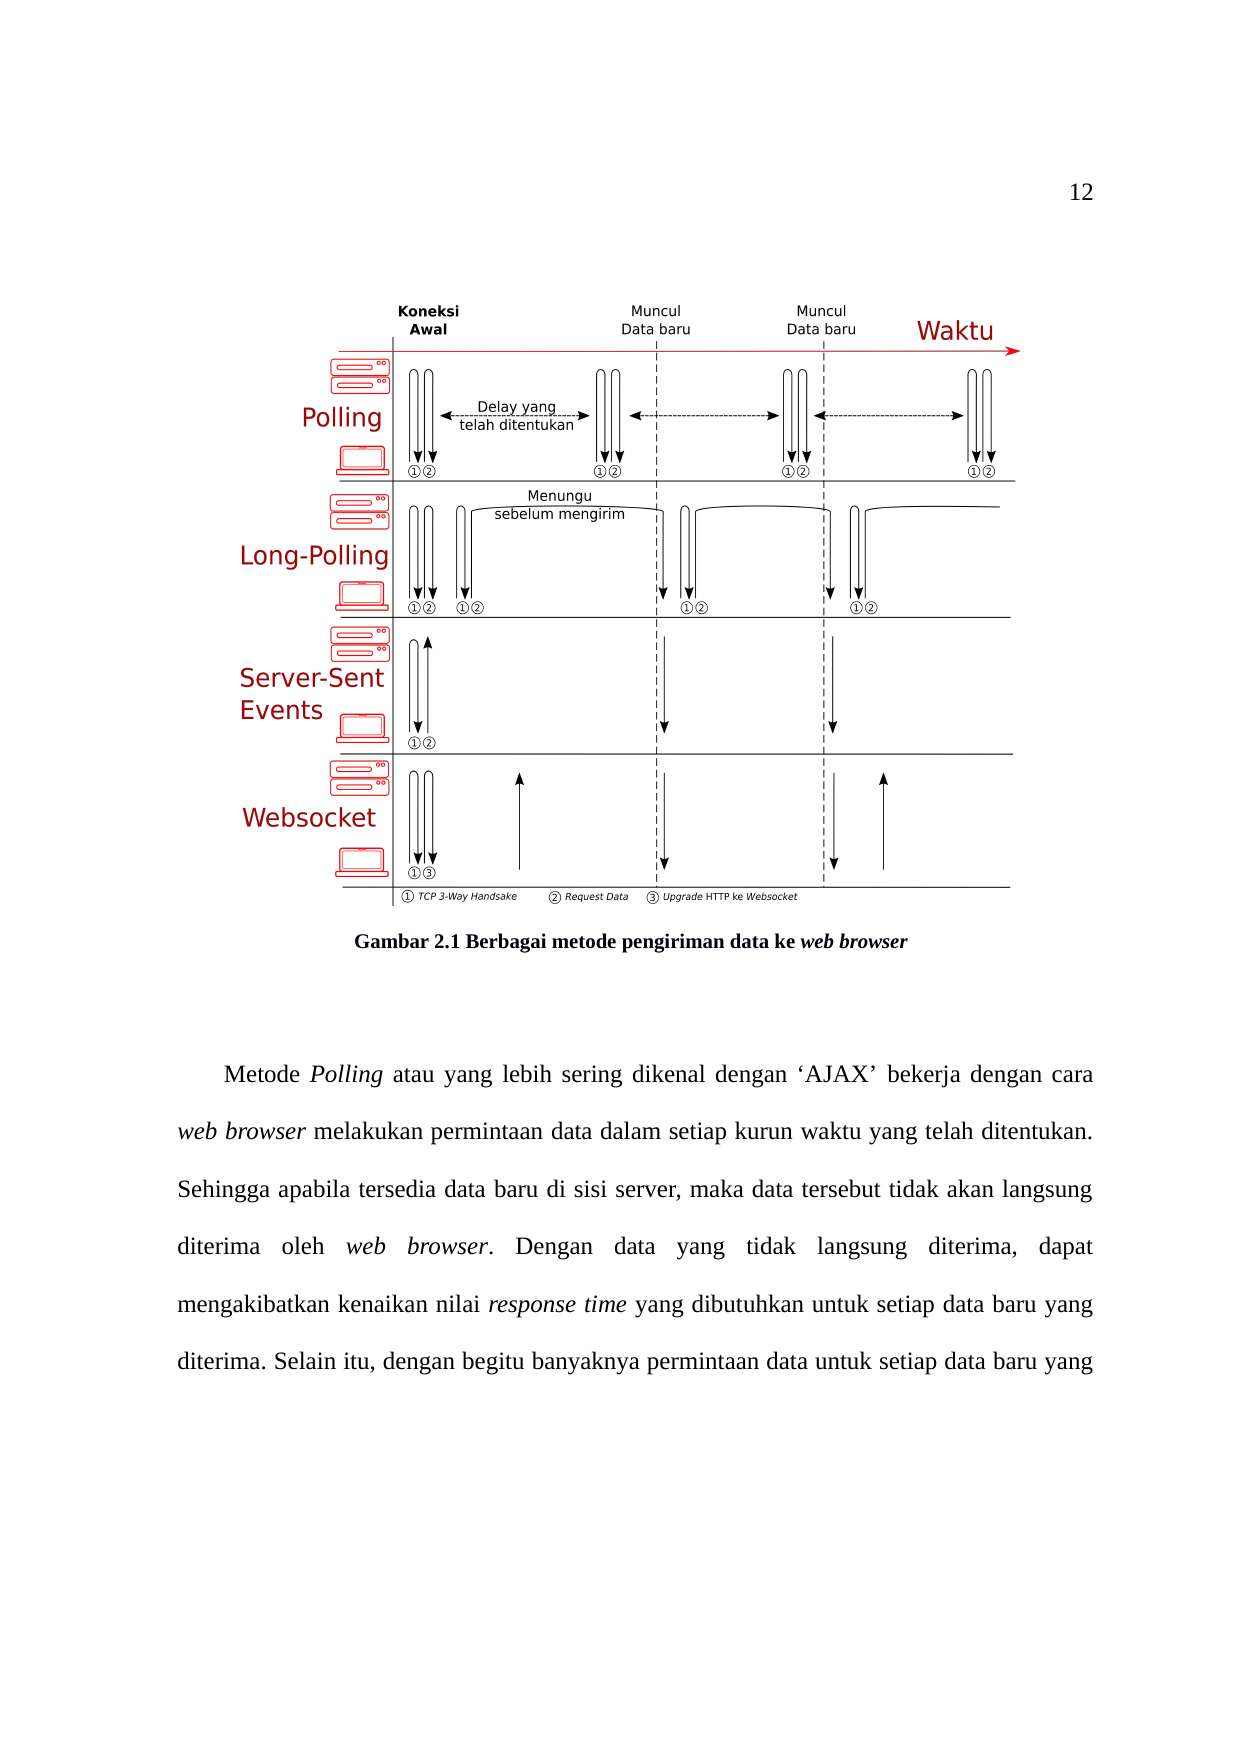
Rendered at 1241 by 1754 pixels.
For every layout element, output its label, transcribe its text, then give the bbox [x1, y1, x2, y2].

picture [241, 305, 1021, 906]
text Gambar 2.1 Berbagai metode pengiriman data ke web browser [172, 306, 1089, 953]
text Metode Polling atau yang lebih sering dikenal dengan ‘AJAX’ bekerja dengan cara web browser melakukan permintaan data dalam setiap kurun waktu yang telah ditentukan. Sehingga apabila tersedia data baru di sisi server, maka data tersebut tidak akan langsung diterima oleh web browser. Dengan data yang tidak langsung diterima, dapat mengakibatkan kenaikan nilai response time yang dibutuhkan untuk setiap data baru yang diterima. Selain itu, dengan begitu banyaknya permintaan data untuk setiap data baru yang [177, 1059, 1093, 1375]
